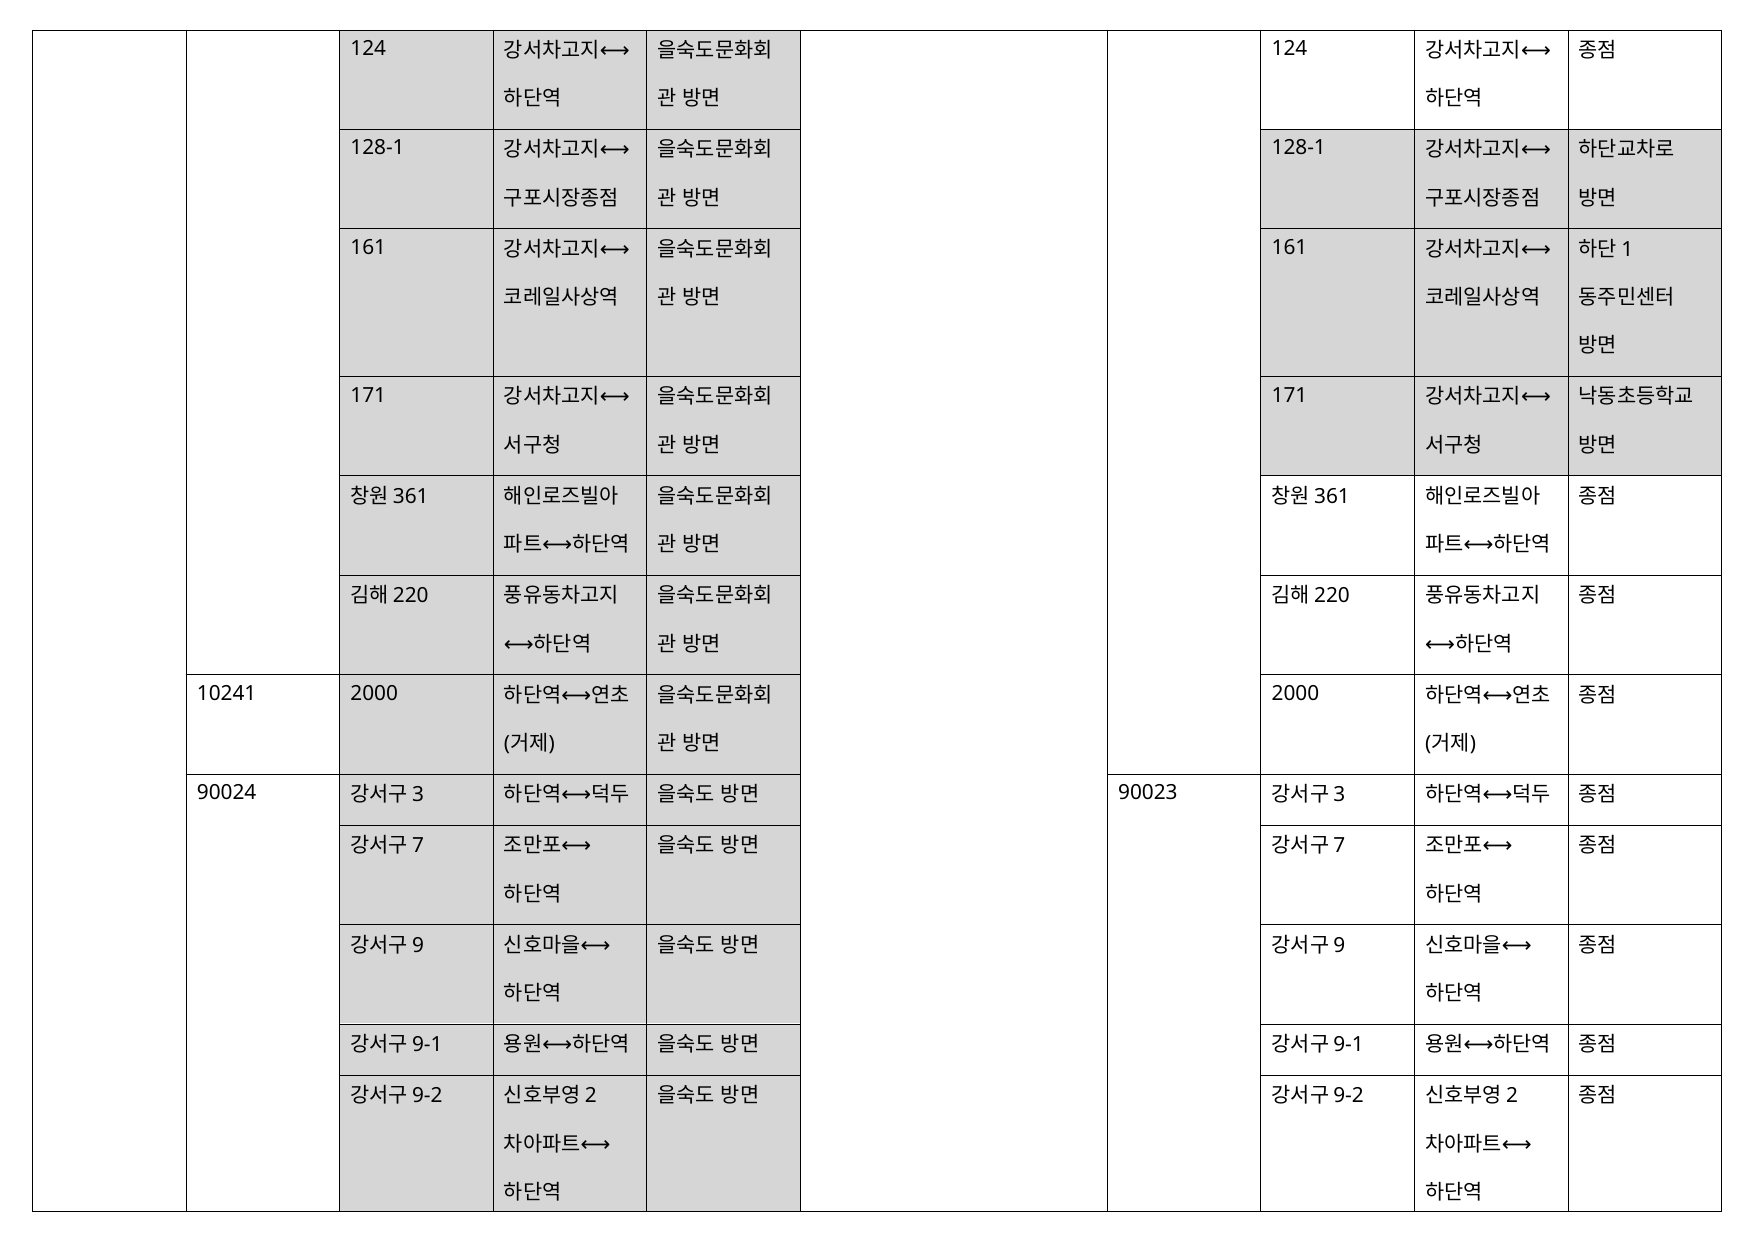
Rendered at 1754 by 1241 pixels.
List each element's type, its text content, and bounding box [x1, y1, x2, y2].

table_cell 종점 [1569, 1025, 1721, 1075]
table_cell 종점 [1569, 576, 1721, 674]
table_cell 강서차고지⟷코레일사상역 [494, 229, 646, 376]
table_cell 종점 [1569, 31, 1721, 129]
table_cell 하단역⟷덕두 [494, 775, 646, 825]
table_cell 을숙도 방면 [647, 1076, 800, 1211]
table_cell 해인로즈빌아파트⟷하단역 [494, 476, 646, 575]
table_cell 강서구9-1 [340, 1025, 493, 1075]
table_cell 풍유동차고지⟷하단역 [1415, 576, 1568, 674]
table_cell 창원361 [1261, 476, 1414, 575]
table_cell 강서구7 [1261, 826, 1414, 924]
table_cell [33, 31, 186, 1211]
table_cell 강서차고지⟷서구청 [1415, 377, 1568, 475]
table_cell 161 [1261, 229, 1414, 376]
table_cell 강서구3 [340, 775, 493, 825]
table_cell 강서구9 [1261, 925, 1414, 1023]
table_cell 창원361 [340, 476, 493, 575]
table_cell 신호부영2차아파트⟷하단역 [494, 1076, 646, 1211]
table_cell 김해220 [1261, 576, 1414, 674]
table_cell 용원⟷하단역 [494, 1025, 646, 1075]
table_cell 강서구7 [340, 826, 493, 924]
table_cell 조만포⟷하단역 [1415, 826, 1568, 924]
table_cell 해인로즈빌아파트⟷하단역 [1415, 476, 1568, 575]
table_cell 종점 [1569, 675, 1721, 774]
table_cell 하단교차로 방면 [1569, 130, 1721, 228]
table_cell 김해220 [340, 576, 493, 674]
table_cell 종점 [1569, 1076, 1721, 1211]
table_cell 신호마을⟷하단역 [494, 925, 646, 1023]
table_cell 을숙도 방면 [647, 925, 800, 1023]
table_cell 종점 [1569, 925, 1721, 1023]
table_cell 강서구9-2 [1261, 1076, 1414, 1211]
table_cell 강서차고지⟷구포시장종점 [494, 130, 646, 228]
table_cell 을숙도문화회관 방면 [647, 576, 800, 674]
table_cell 을숙도 방면 [647, 1025, 800, 1075]
table_cell 하단역⟷덕두 [1415, 775, 1568, 825]
table_cell 을숙도 방면 [647, 775, 800, 825]
table_cell 낙동초등학교 방면 [1569, 377, 1721, 475]
table_cell 2000 [340, 675, 493, 774]
table_cell 을숙도문화회관 방면 [647, 377, 800, 475]
table_cell 171 [1261, 377, 1414, 475]
table_cell 조만포⟷하단역 [494, 826, 646, 924]
table_cell 을숙도문화회관 방면 [647, 476, 800, 575]
table_cell 128-1 [1261, 130, 1414, 228]
table_cell 을숙도문화회관 방면 [647, 229, 800, 376]
table_cell 신호마을⟷하단역 [1415, 925, 1568, 1023]
table_cell 종점 [1569, 826, 1721, 924]
table_cell 을숙도문화회관 방면 [647, 31, 800, 129]
table_cell 128-1 [340, 130, 493, 228]
table_cell 10241 [187, 675, 339, 774]
table_cell 90024 [187, 775, 339, 1211]
table_cell 강서차고지⟷구포시장종점 [1415, 130, 1568, 228]
table_cell 171 [340, 377, 493, 475]
table_cell 용원⟷하단역 [1415, 1025, 1568, 1075]
table_cell 강서구3 [1261, 775, 1414, 825]
table_cell [1108, 31, 1260, 774]
table_cell 강서구9 [340, 925, 493, 1023]
table_cell 124 [340, 31, 493, 129]
table_cell 124 [1261, 31, 1414, 129]
table_cell 강서차고지⟷코레일사상역 [1415, 229, 1568, 376]
table_cell 종점 [1569, 476, 1721, 575]
table_cell 하단역⟷연초(거제) [494, 675, 646, 774]
table_cell 강서차고지⟷하단역 [494, 31, 646, 129]
table_cell 을숙도 방면 [647, 826, 800, 924]
table_cell 90023 [1108, 775, 1260, 1211]
table_cell 강서구9-2 [340, 1076, 493, 1211]
table_cell 하단1동주민센터 방면 [1569, 229, 1721, 376]
table_cell [187, 31, 339, 674]
table_cell 종점 [1569, 775, 1721, 825]
table_cell 하단역⟷연초(거제) [1415, 675, 1568, 774]
table_cell 강서구9-1 [1261, 1025, 1414, 1075]
table_cell 2000 [1261, 675, 1414, 774]
table_cell 강서차고지⟷서구청 [494, 377, 646, 475]
table_cell 신호부영2차아파트⟷하단역 [1415, 1076, 1568, 1211]
table_cell [801, 31, 1107, 1211]
table_cell 풍유동차고지⟷하단역 [494, 576, 646, 674]
table_cell 을숙도문화회관 방면 [647, 675, 800, 774]
table_cell 을숙도문화회관 방면 [647, 130, 800, 228]
table_cell 강서차고지⟷하단역 [1415, 31, 1568, 129]
table_cell 161 [340, 229, 493, 376]
